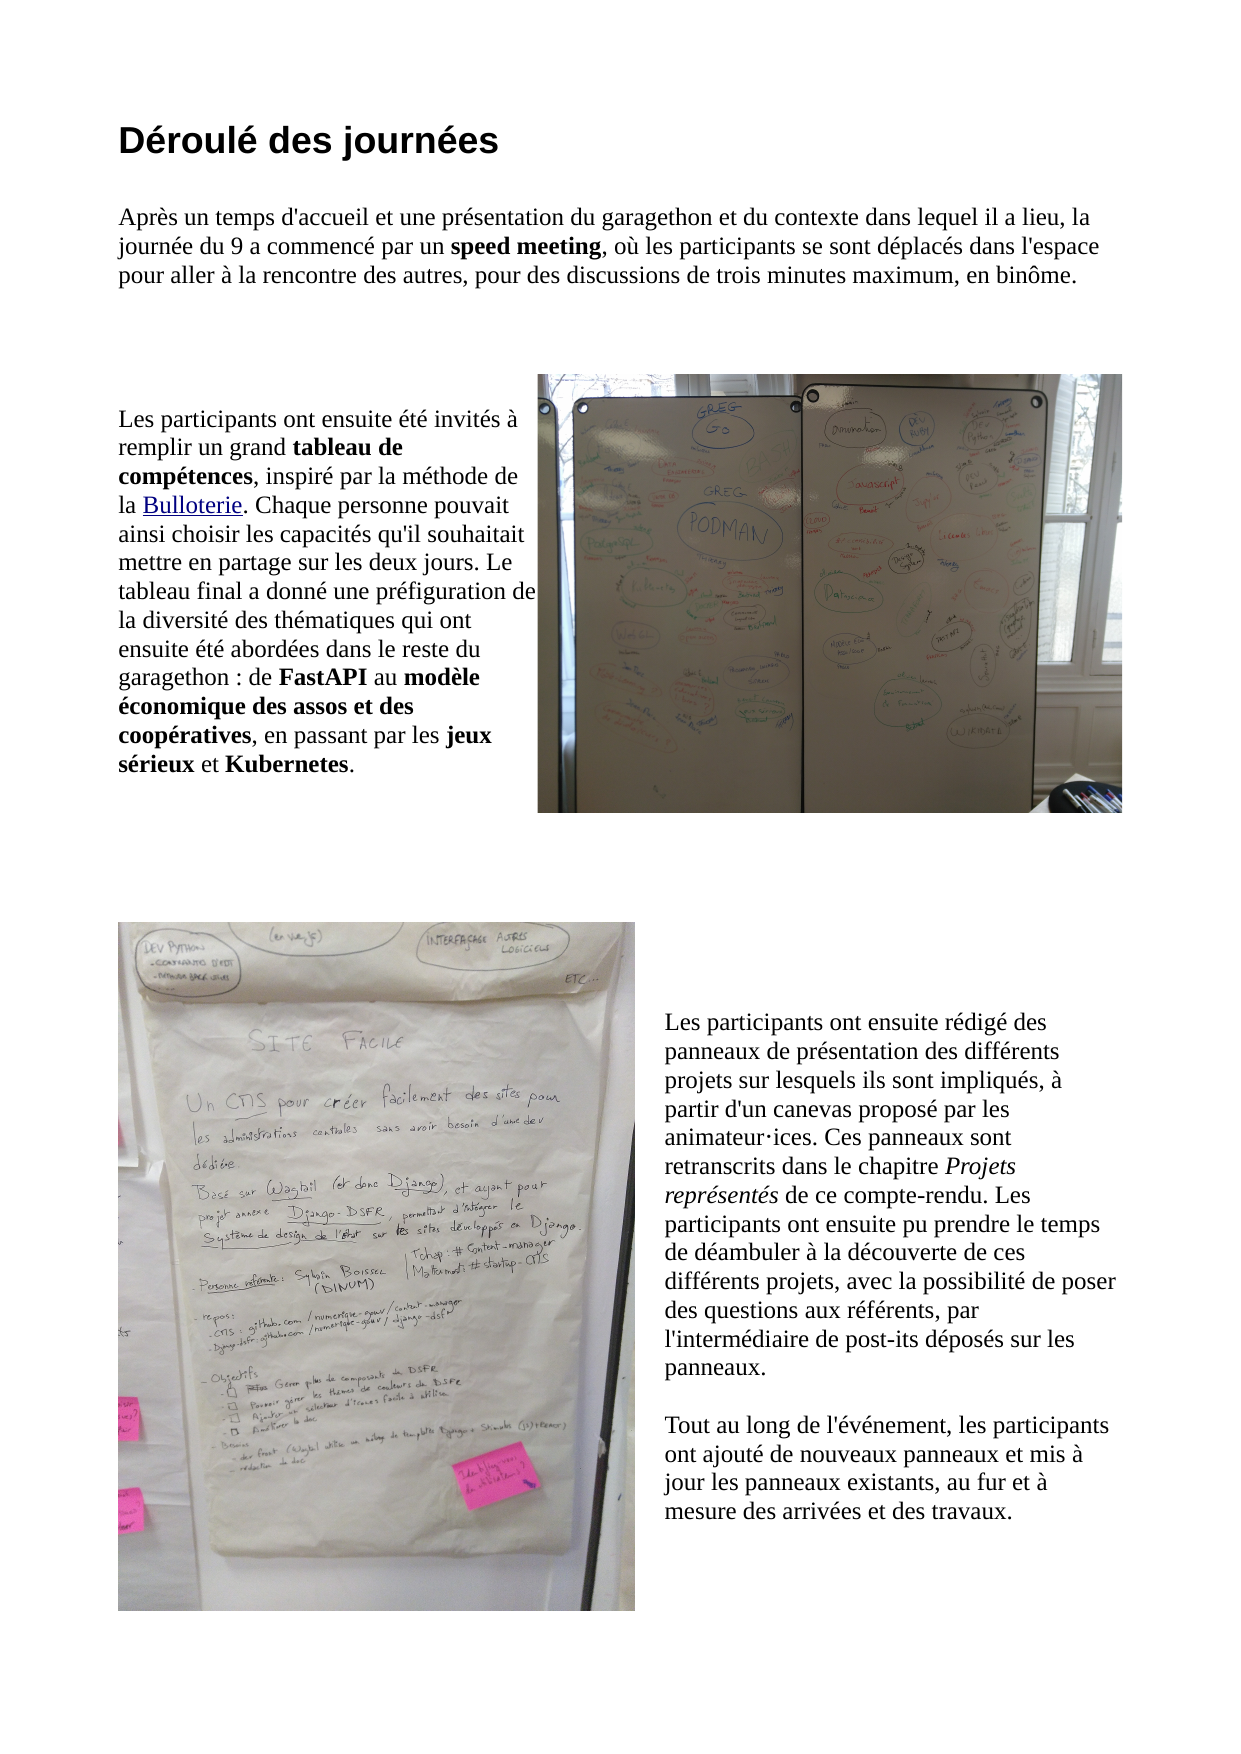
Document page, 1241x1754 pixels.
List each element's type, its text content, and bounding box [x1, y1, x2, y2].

text Après un temps d'accueil et une présentation du garagethon et du contexte dans lequel il a lieu, la journée du 9 a commencé par un speed meeting, où les participants se sont déplacés dans l'espace pour aller à la rencontre des autres, pour des discussions de trois minutes maximum, en binôme. [118, 202, 1122, 289]
text Tout au long de l'événement, les participants ont ajouté de nouveaux panneaux et mis à jour les panneaux existants, au fur et à mesure des arrivées et des travaux. [635, 1410, 1122, 1525]
picture [118, 922, 635, 1611]
text Les participants ont ensuite été invités à remplir un grand tableau de compétences, inspiré par la méthode de la Bulloterie. Chaque personne pouvait ainsi choisir les capacités qu'il souhaitait mettre en partage sur les deux jours. Le tableau final a donné une préfiguration de la diversité des thématiques qui ont ensuite été abordées dans le reste du garagethon : de FastAPI au modèle économique des assos et des coopératives, en passant par les jeux sérieux et Kubernetes. [118, 404, 537, 777]
picture [537, 374, 1123, 813]
text Les participants ont ensuite rédigé des panneaux de présentation des différents projets sur lesquels ils sont impliqués, à partir d'un canevas proposé par les animateur⋅ices. Ces panneaux sont retranscrits dans le chapitre Projets représentés de ce compte-rendu. Les participants ont ensuite pu prendre le temps de déambuler à la découverte de ces différents projets, avec la possibilité de poser des questions aux référents, par l'intermédiaire de post-its déposés sur les panneaux. [635, 1007, 1122, 1381]
subtitle Déroulé des journées [118, 118, 1122, 161]
